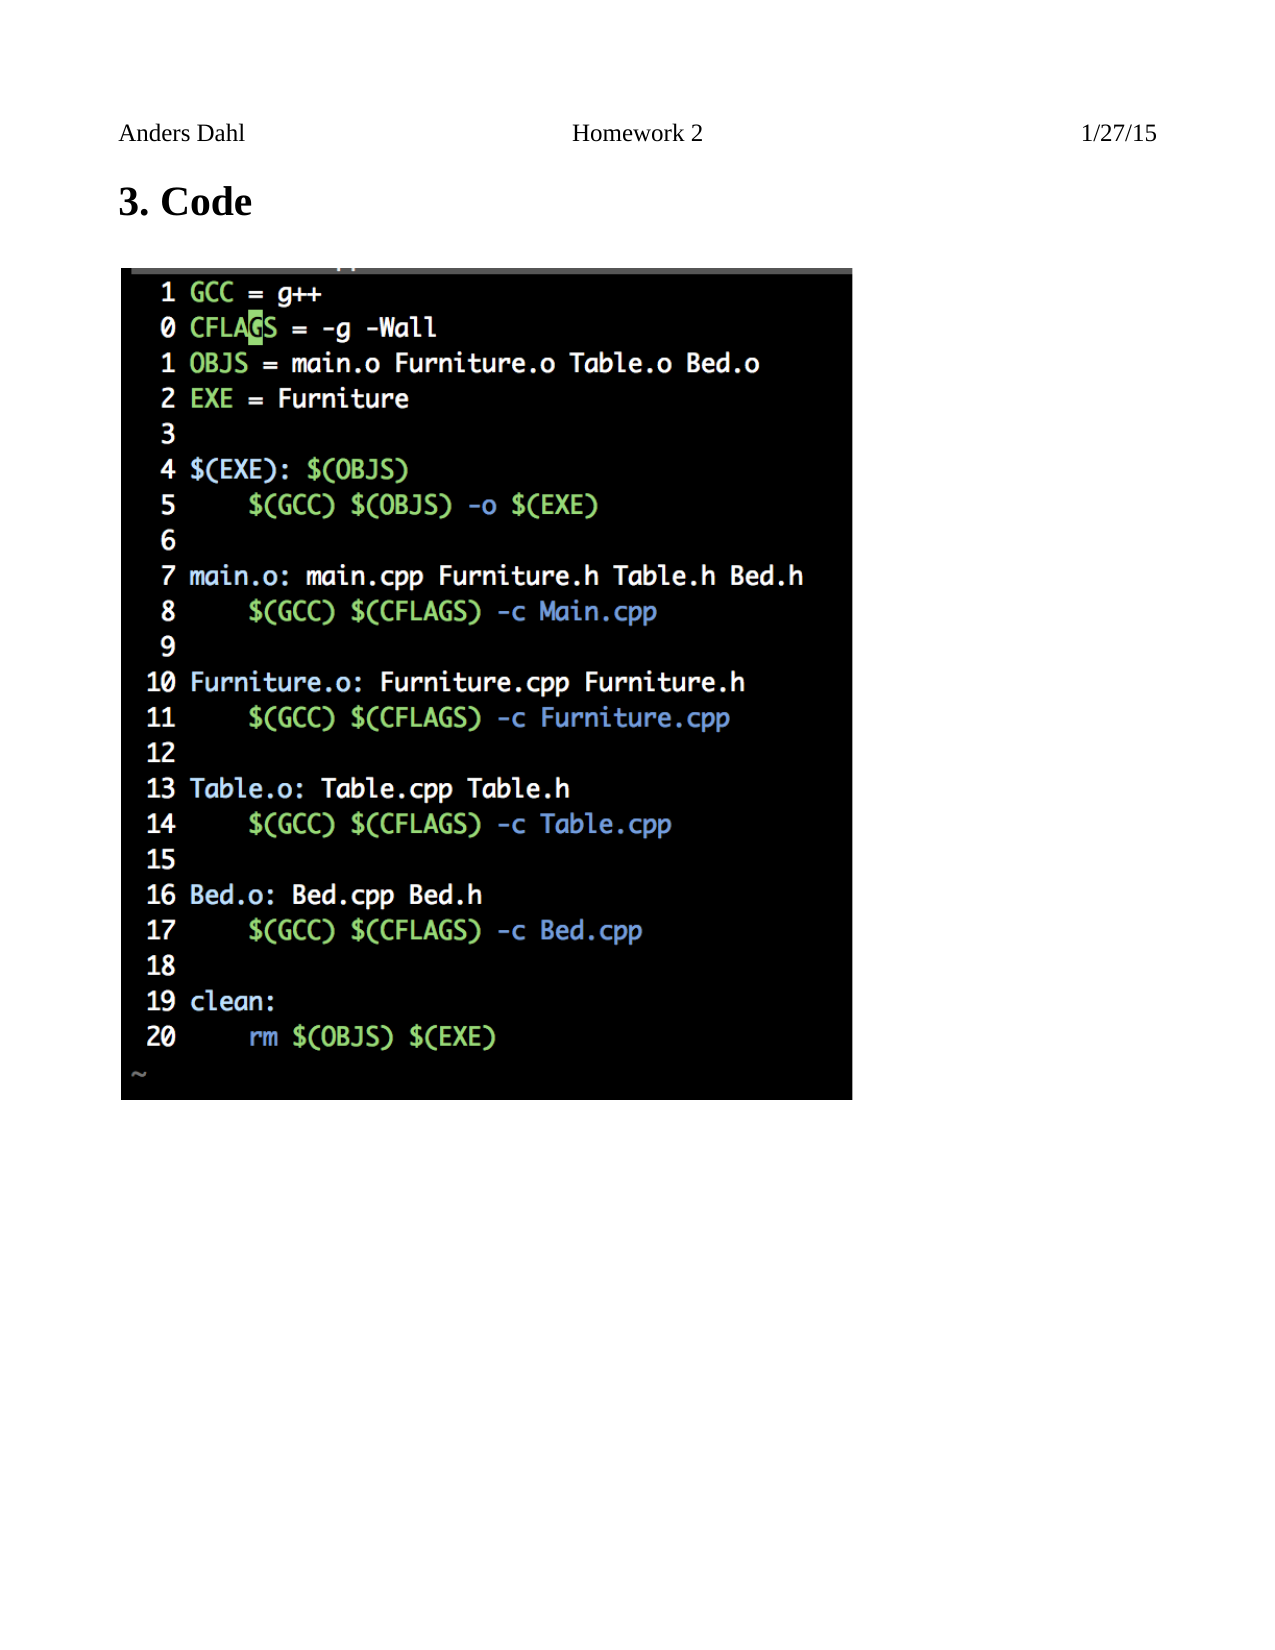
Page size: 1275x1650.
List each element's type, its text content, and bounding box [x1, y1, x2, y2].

text 3. Code [118, 176, 1157, 224]
picture [121, 268, 853, 1100]
